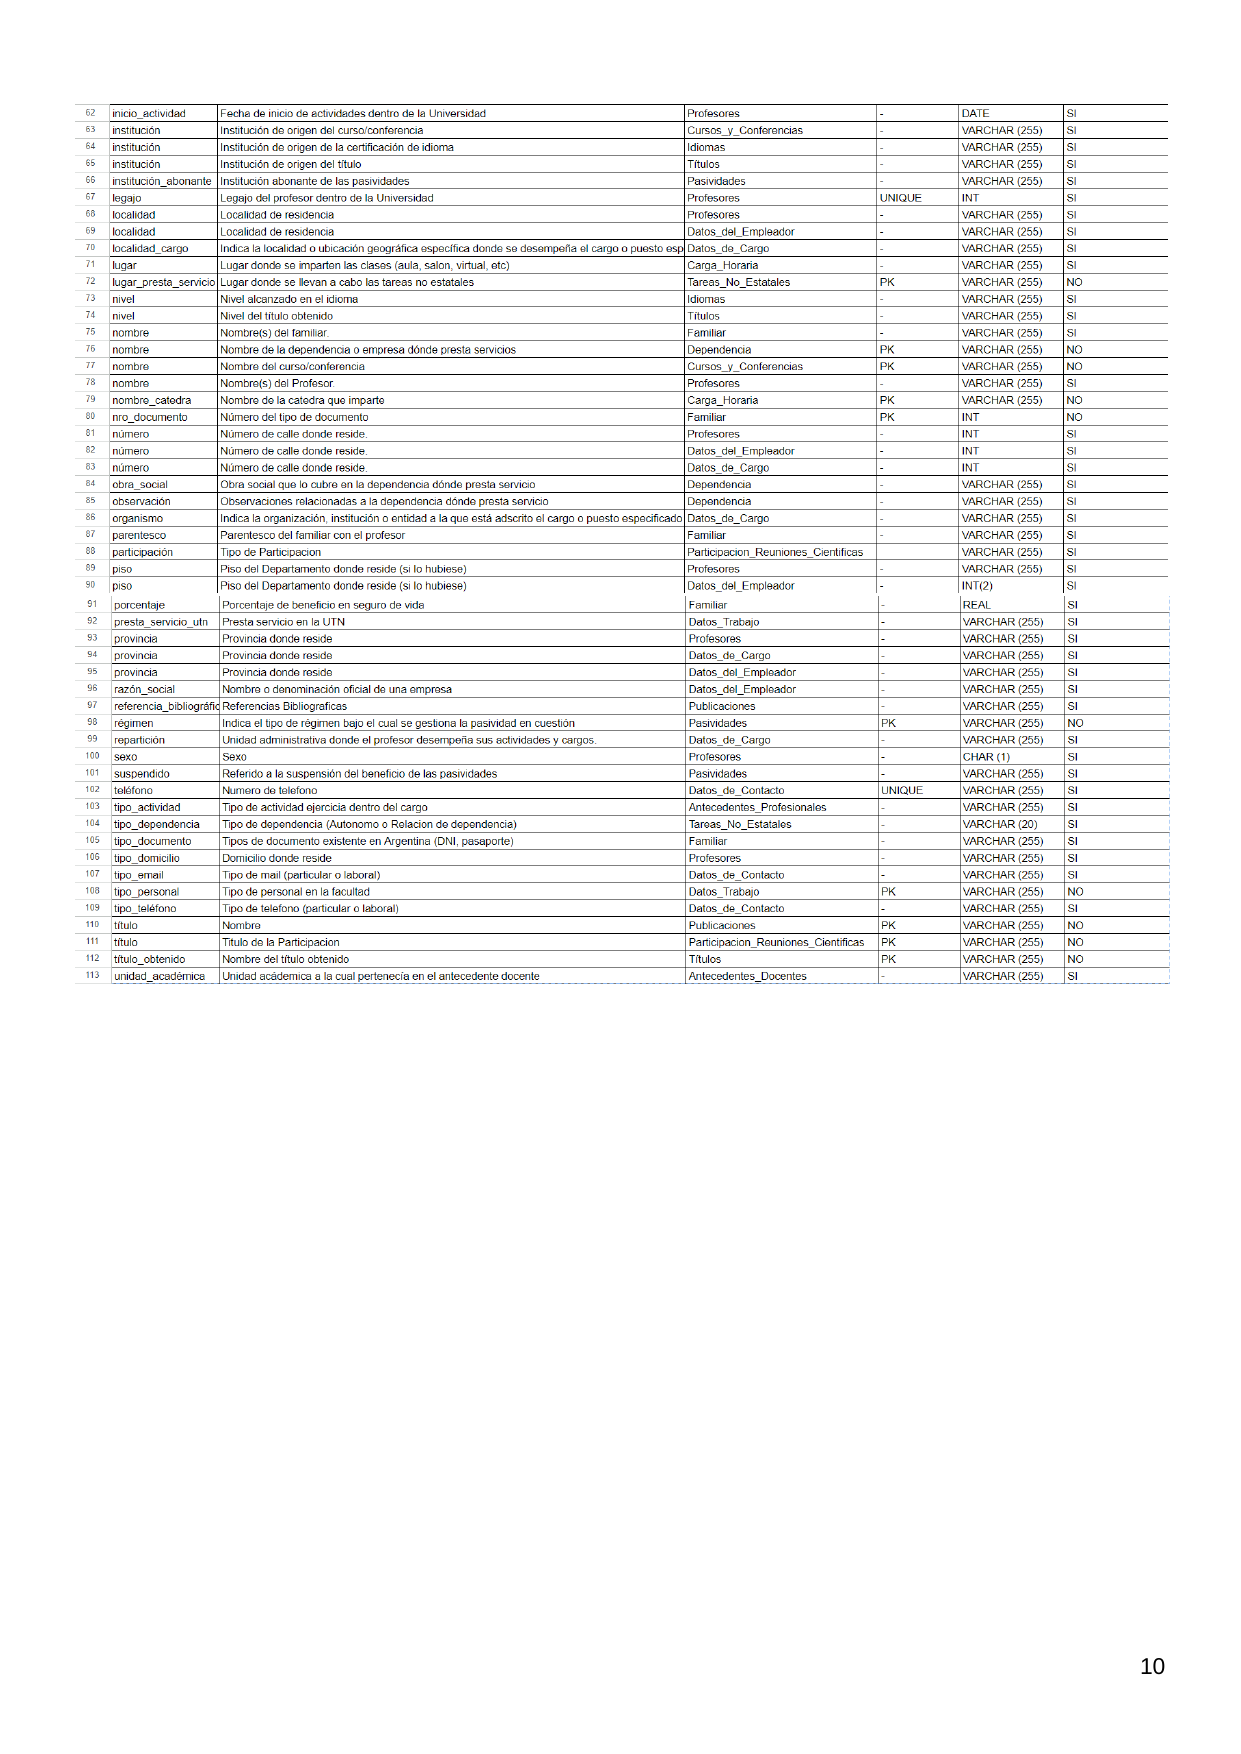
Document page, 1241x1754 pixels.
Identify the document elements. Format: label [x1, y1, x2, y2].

picture [75, 104, 1168, 593]
picture [75, 596, 1170, 984]
